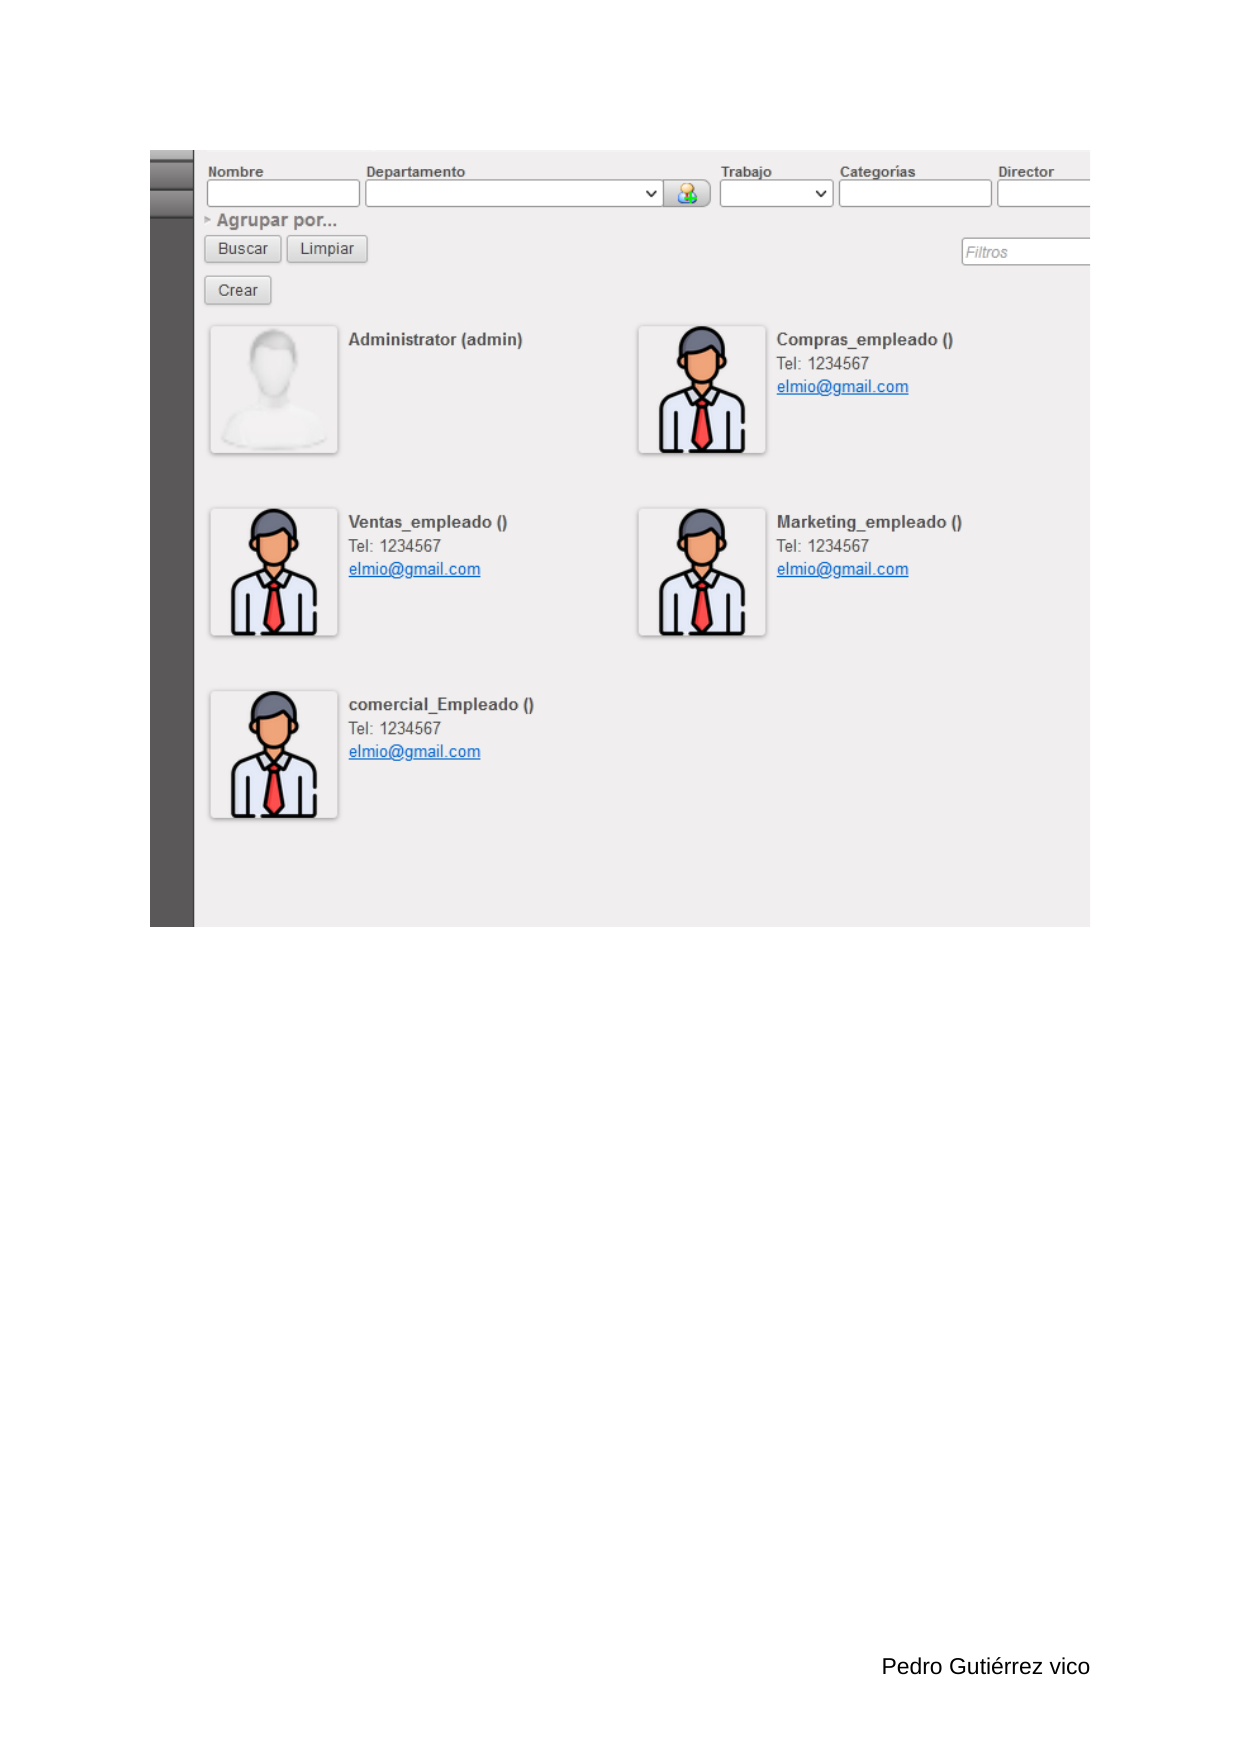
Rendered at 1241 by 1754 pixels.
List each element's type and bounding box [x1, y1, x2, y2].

picture [150, 150, 1091, 927]
